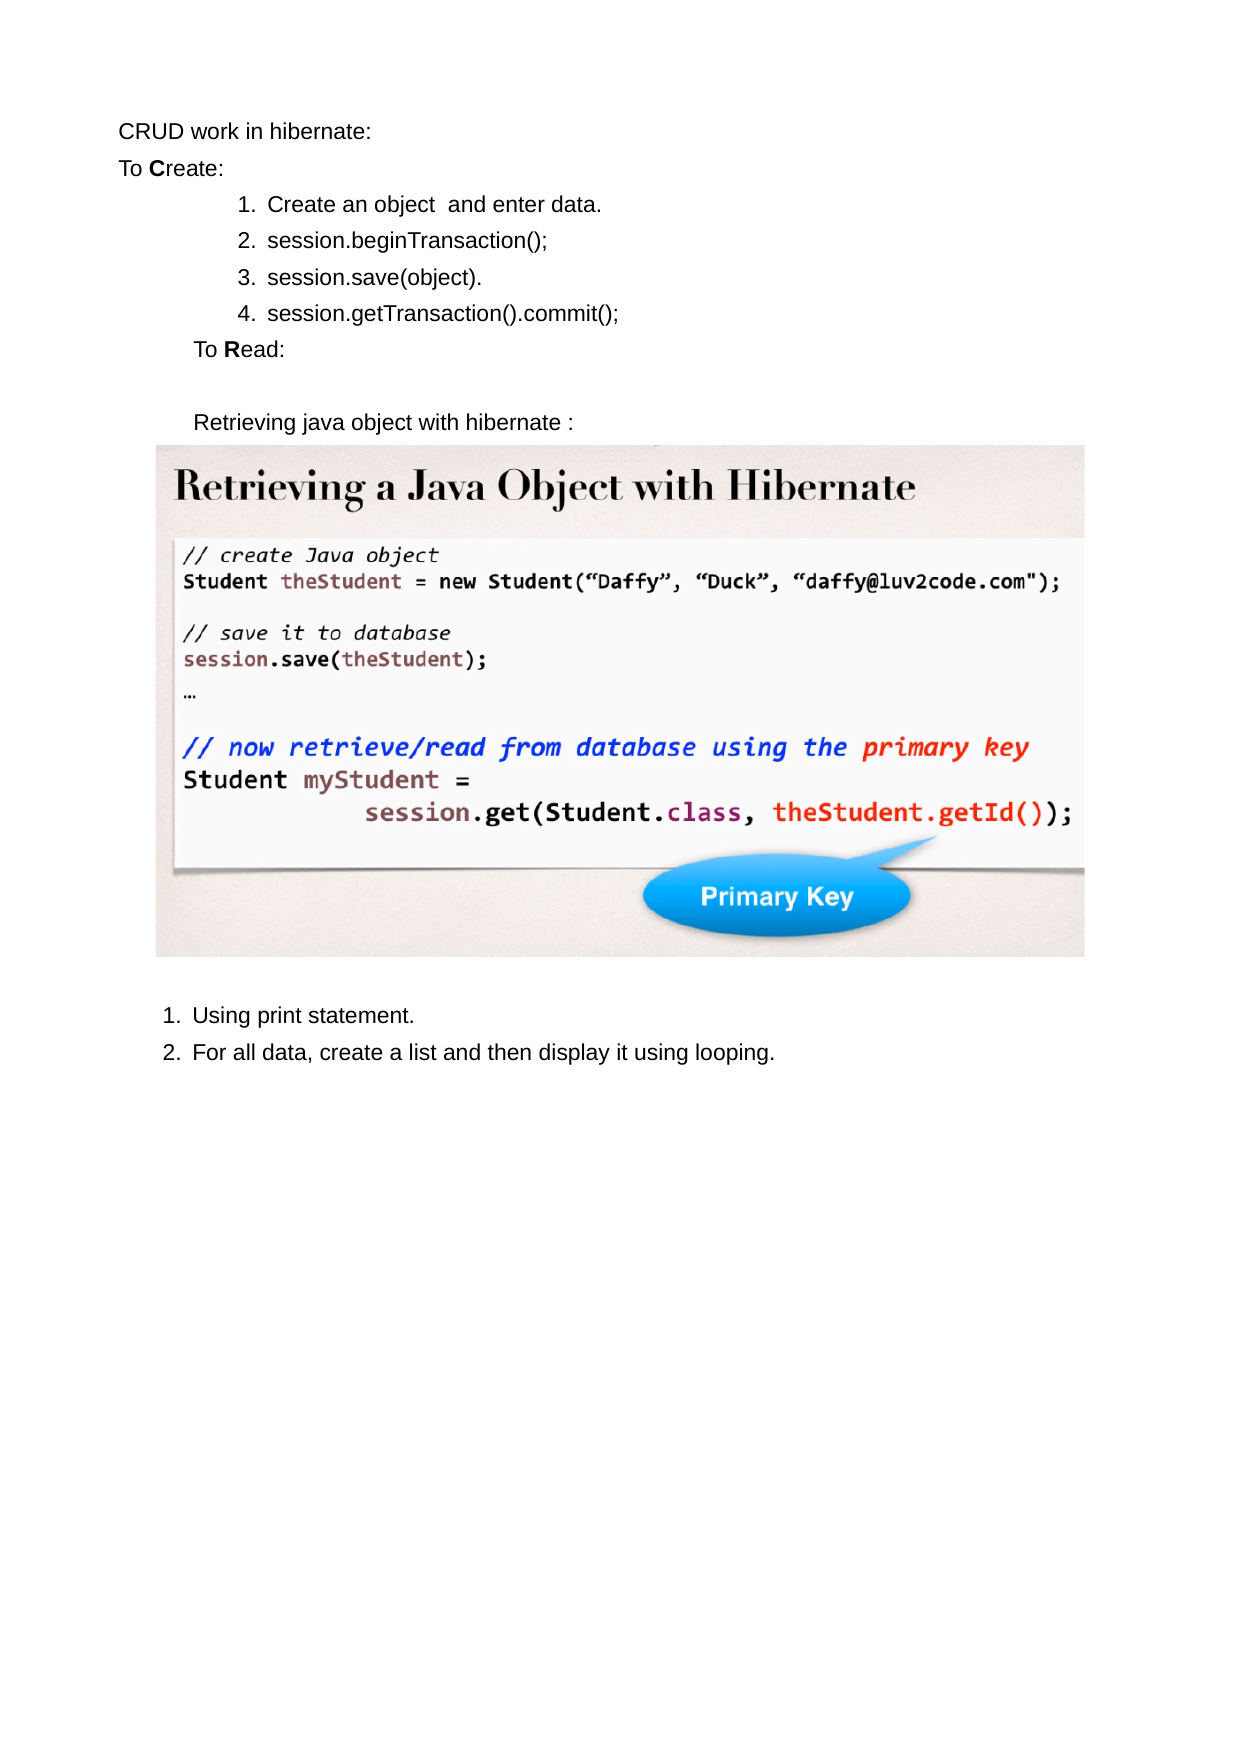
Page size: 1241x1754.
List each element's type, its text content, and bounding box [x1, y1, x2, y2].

text To Create: [118, 154, 1122, 181]
list Create an object and enter data. [237, 191, 1122, 217]
picture [155, 445, 1085, 957]
list Using print statement. [162, 1002, 1122, 1029]
list session.save(object). [237, 263, 1122, 290]
text Retrieving java object with hibernate : [193, 409, 1122, 435]
list session.getTransaction().commit(); [237, 300, 1122, 326]
list session.beginTransaction(); [237, 227, 1122, 253]
text To Read: [193, 336, 1122, 363]
list For all data, create a list and then display it using looping. [162, 1039, 1122, 1065]
text CRUD work in hibernate: [118, 118, 1122, 144]
